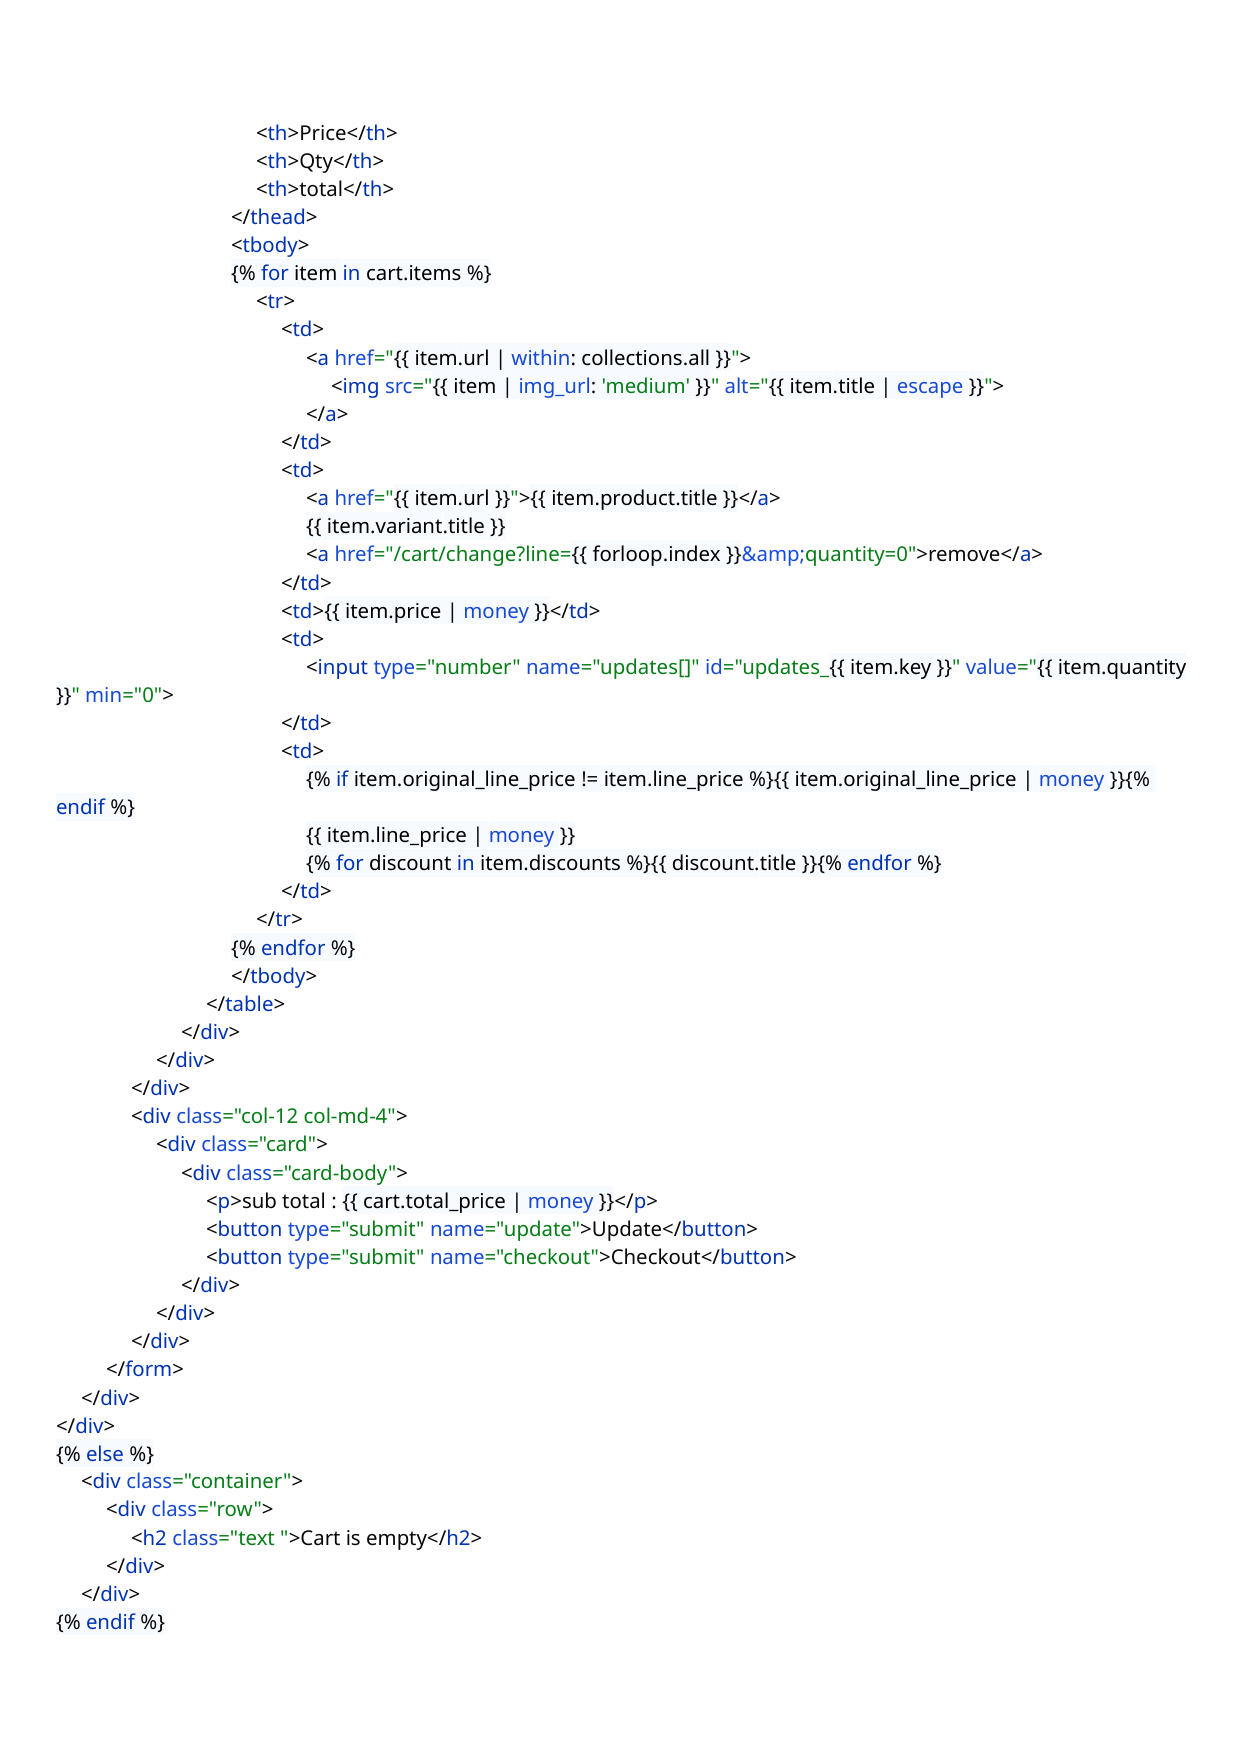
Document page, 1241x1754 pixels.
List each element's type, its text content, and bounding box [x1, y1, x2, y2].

text <tbody> [56, 231, 1187, 259]
text </div> [56, 1046, 1187, 1074]
text {{ item.variant.title }} [56, 512, 1187, 540]
text <button type="submit" name="update">Update</button> [56, 1214, 1187, 1242]
text <td>{{ item.price | money }}</td> [56, 596, 1187, 624]
text <a href="{{ item.url }}">{{ item.product.title }}</a> [56, 484, 1187, 512]
text {% for item in cart.items %} [56, 259, 1187, 287]
text </form> [56, 1355, 1187, 1383]
text </div> [56, 1271, 1187, 1299]
text </td> [56, 427, 1187, 456]
text <input type="number" name="updates[]" id="updates_{{ item.key }}" value="{{ item.quantity }}" min="0"> [56, 652, 1187, 708]
text <div class="card"> [56, 1130, 1187, 1158]
text <th>total</th> [56, 174, 1187, 202]
text </td> [56, 877, 1187, 905]
text <td> [56, 315, 1187, 343]
text </div> [56, 1327, 1187, 1355]
text <a href="/cart/change?line={{ forloop.index }}&amp;quantity=0">remove</a> [56, 540, 1187, 568]
text </tbody> [56, 961, 1187, 989]
text <h2 class="text ">Cart is empty</h2> [56, 1523, 1187, 1551]
text </div> [56, 1411, 1187, 1439]
text <div class="card-body"> [56, 1158, 1187, 1186]
text </div> [56, 1579, 1187, 1607]
text {% if item.original_line_price != item.line_price %}{{ item.original_line_price | money }}{% endif %} [56, 765, 1187, 821]
text </div> [56, 1551, 1187, 1579]
text </div> [56, 1383, 1187, 1411]
text </table> [56, 989, 1187, 1017]
text </div> [56, 1299, 1187, 1327]
text </div> [56, 1017, 1187, 1046]
text <td> [56, 737, 1187, 765]
text <th>Qty</th> [56, 146, 1187, 174]
text </thead> [56, 202, 1187, 231]
text <td> [56, 456, 1187, 484]
text <a href="{{ item.url | within: collections.all }}"> [56, 343, 1187, 371]
text </tr> [56, 905, 1187, 933]
text <div class="row"> [56, 1495, 1187, 1523]
text </td> [56, 568, 1187, 596]
text {% else %} [56, 1439, 1187, 1467]
text <p>sub total : {{ cart.total_price | money }}</p> [56, 1186, 1187, 1214]
text <button type="submit" name="checkout">Checkout</button> [56, 1242, 1187, 1271]
text <div class="container"> [56, 1467, 1187, 1495]
text </a> [56, 399, 1187, 427]
text </td> [56, 708, 1187, 737]
text {% endfor %} [56, 933, 1187, 961]
text <div class="col-12 col-md-4"> [56, 1102, 1187, 1130]
text <tr> [56, 287, 1187, 315]
text <th>Price</th> [56, 118, 1187, 146]
text {{ item.line_price | money }} [56, 821, 1187, 849]
text {% endif %} [56, 1607, 1187, 1635]
text <td> [56, 624, 1187, 652]
text {% for discount in item.discounts %}{{ discount.title }}{% endfor %} [56, 849, 1187, 877]
text <img src="{{ item | img_url: 'medium' }}" alt="{{ item.title | escape }}"> [56, 371, 1187, 399]
text </div> [56, 1074, 1187, 1102]
